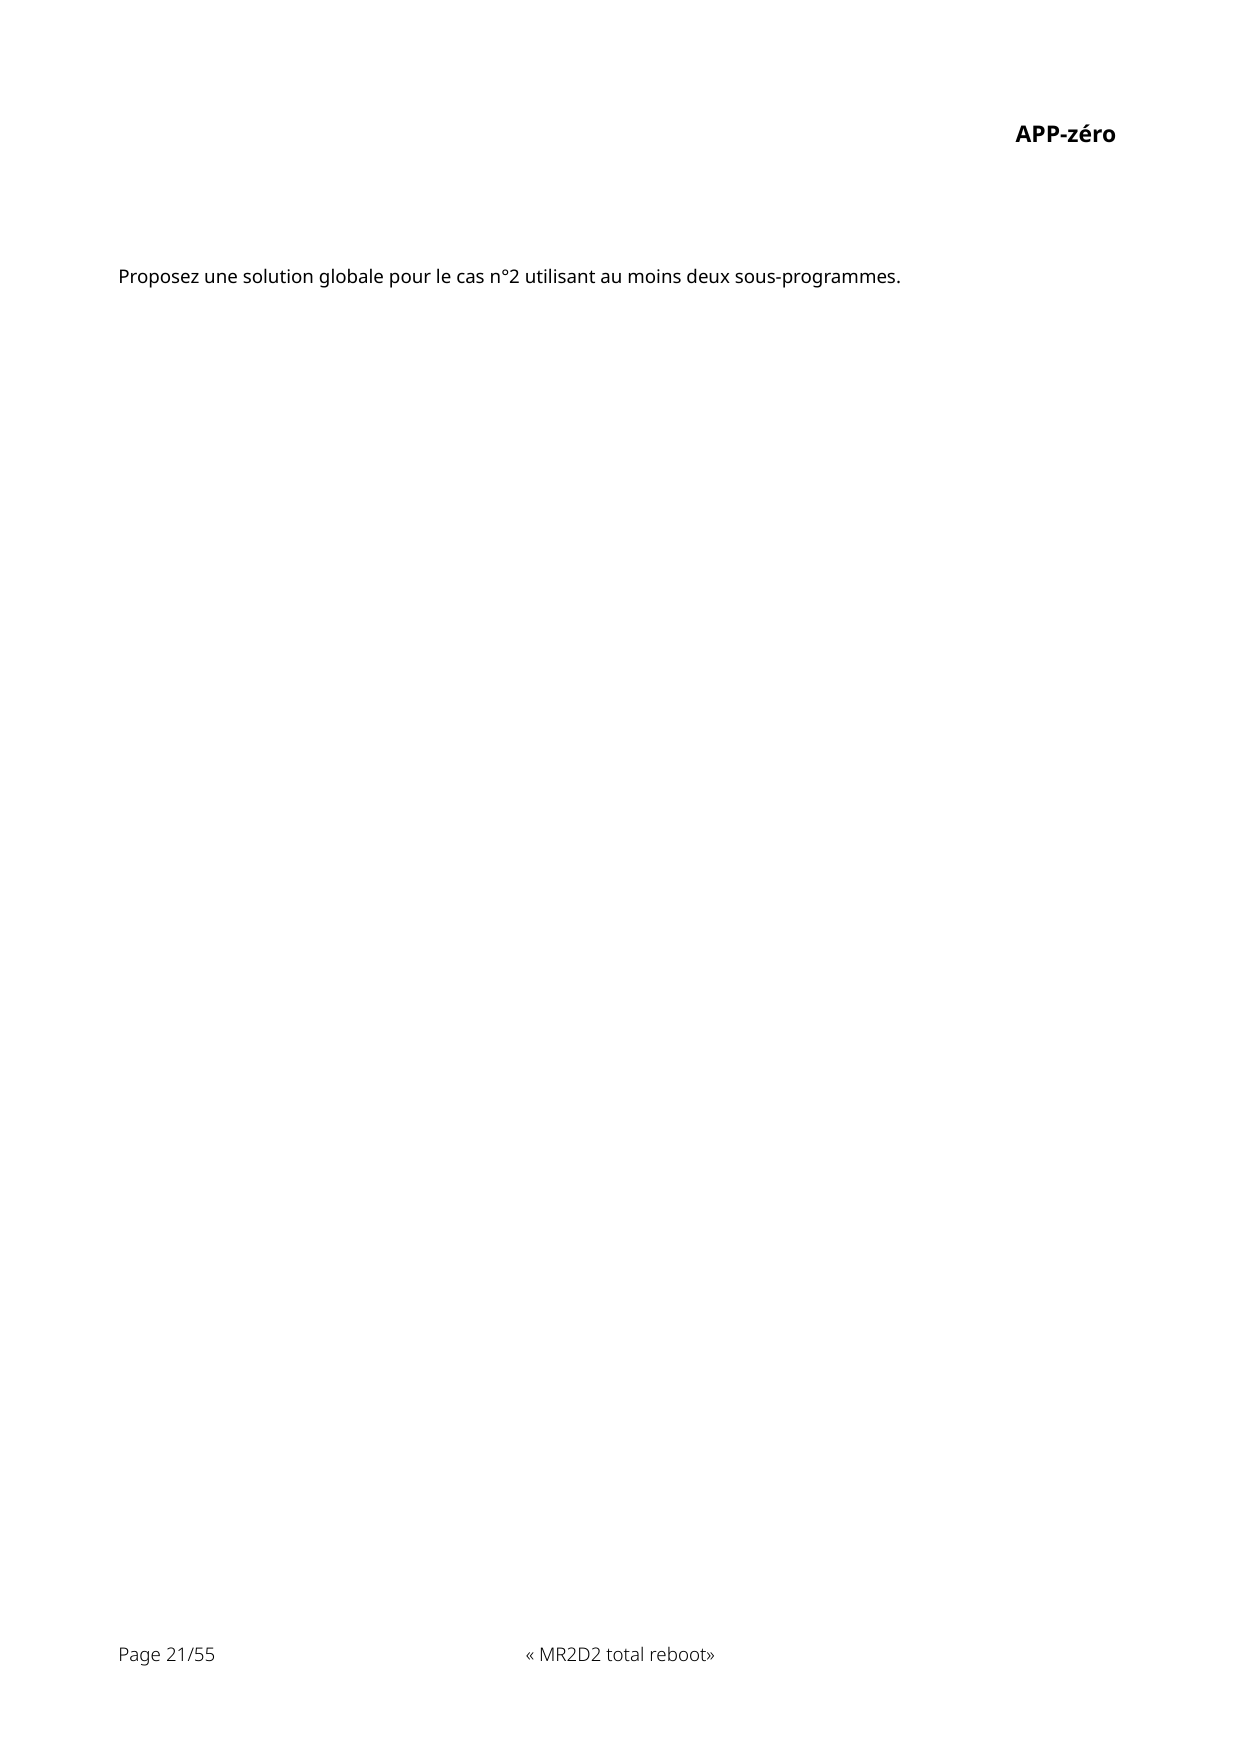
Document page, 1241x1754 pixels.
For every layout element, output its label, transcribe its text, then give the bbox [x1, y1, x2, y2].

table_cell [620, 179, 1122, 229]
table_cell [118, 179, 620, 229]
text Proposez une solution globale pour le cas n°2 utilisant au moins deux sous-programmes. [118, 265, 1122, 288]
